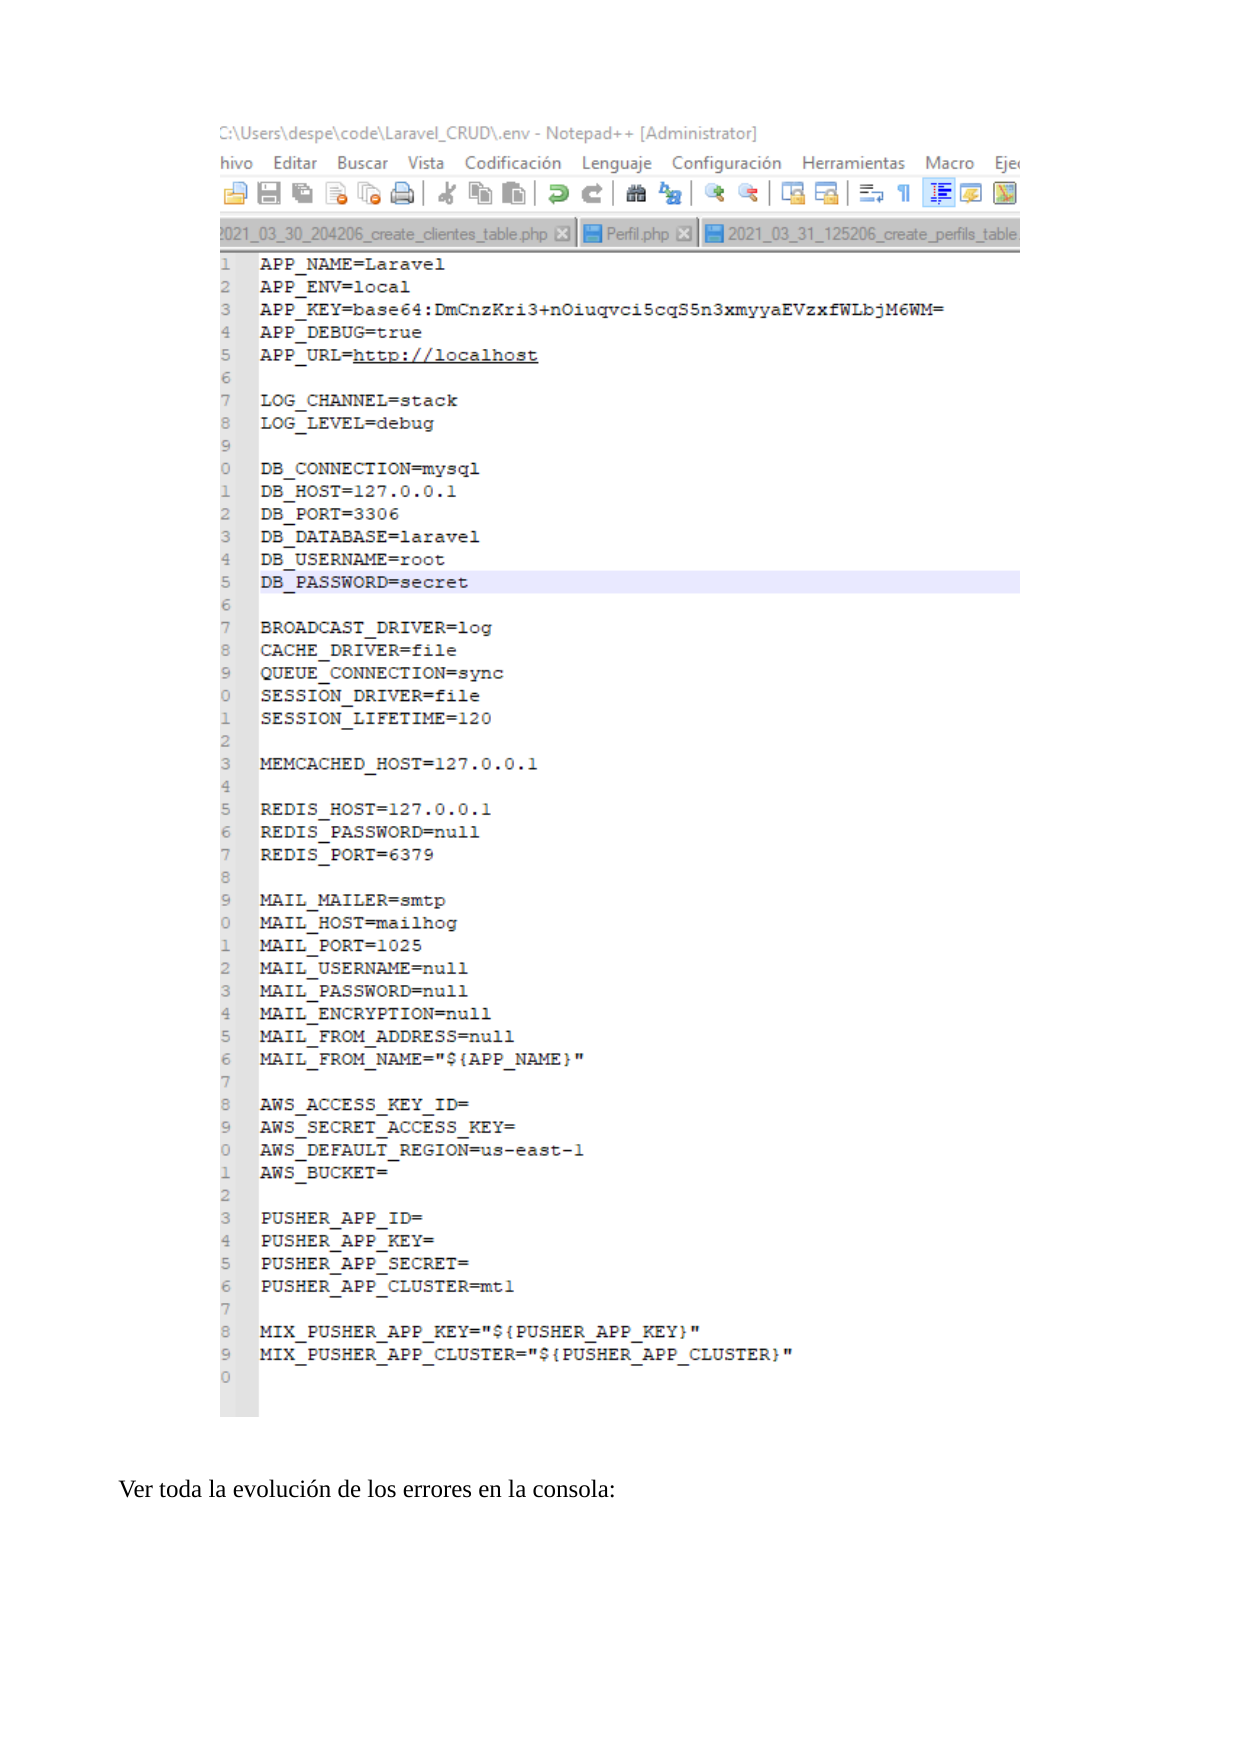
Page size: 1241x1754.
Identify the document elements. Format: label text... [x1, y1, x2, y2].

text Ver toda la evolución de los errores en la consola: [118, 1474, 1122, 1503]
picture [220, 118, 1020, 1417]
